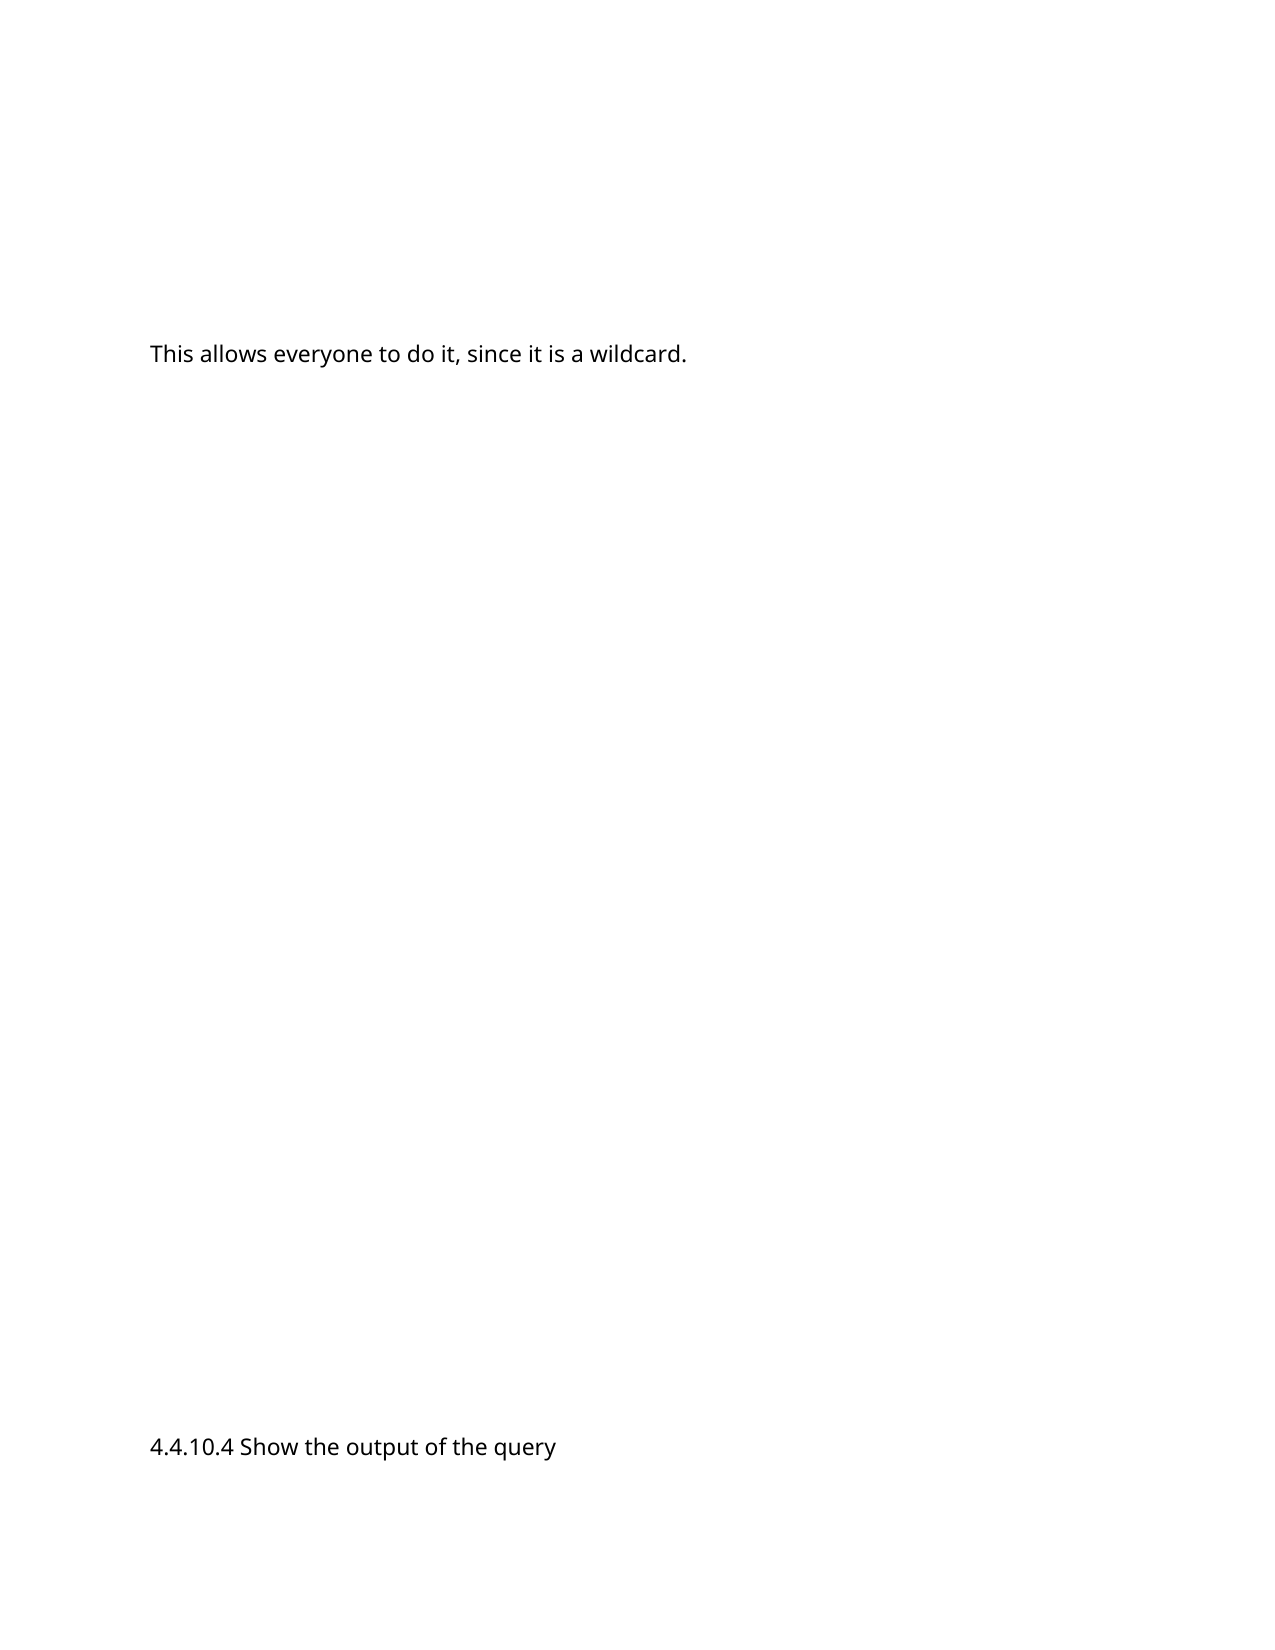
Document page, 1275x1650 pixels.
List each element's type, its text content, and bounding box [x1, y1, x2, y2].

text This allows everyone to do it, since it is a wildcard. [150, 337, 1125, 369]
text 4.4.10.4 Show the output of the query [150, 1431, 1125, 1462]
